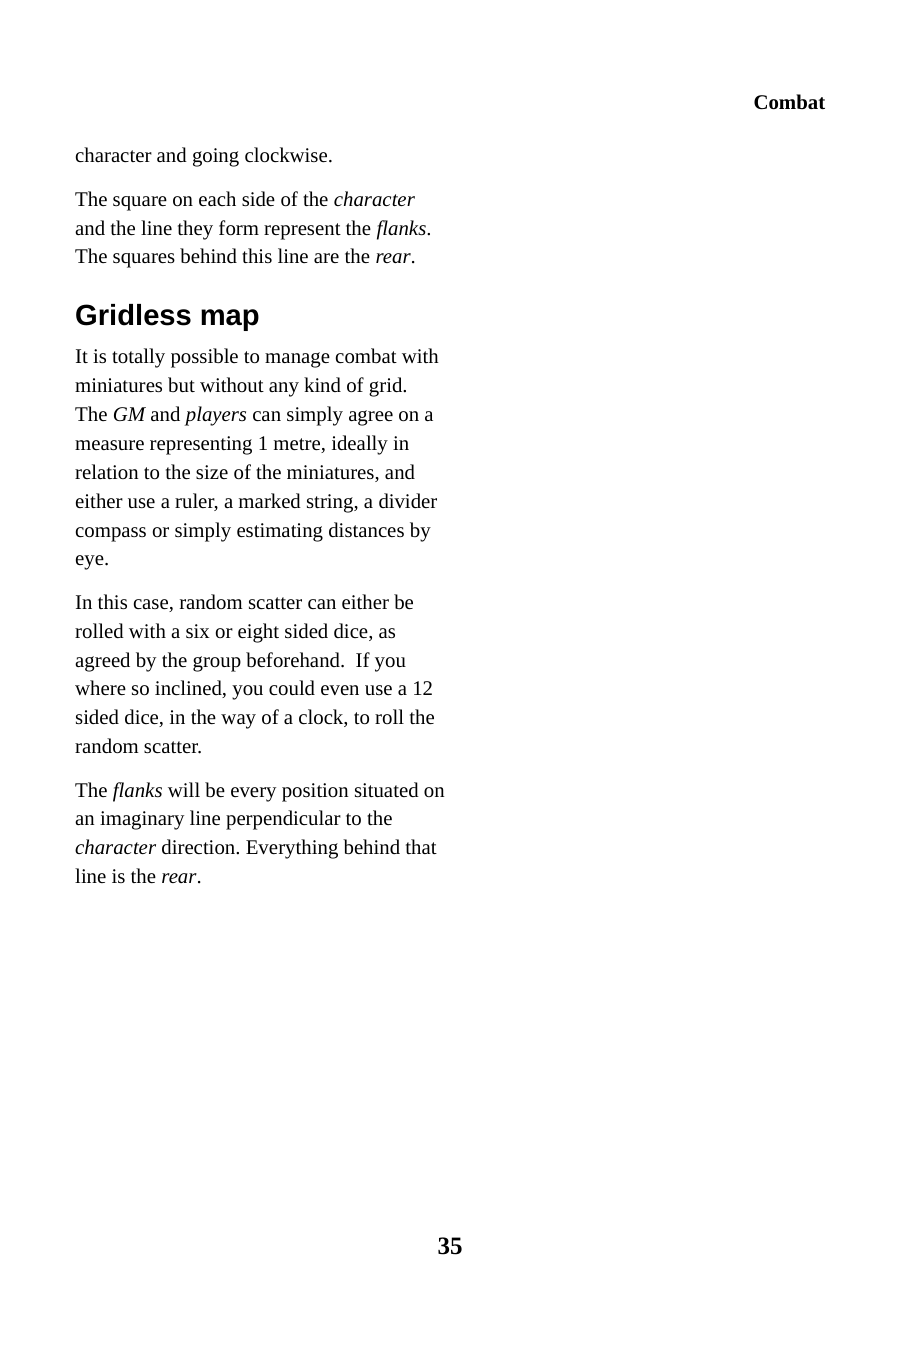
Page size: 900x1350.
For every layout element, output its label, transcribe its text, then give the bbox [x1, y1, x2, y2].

subtitle Gridless map [75, 298, 447, 332]
text The flanks will be every position situated on an imaginary line perpendicular to the character direction. Everything behind that line is the rear. [75, 777, 447, 888]
text It is totally possible to manage combat with miniatures but without any kind of grid. The GM and players can simply agree on a measure representing 1 metre, ideally in relation to the size of the miniatures, and either use a ruler, a marked string, a divider compass or simply estimating distances by eye. [75, 344, 447, 570]
text In this case, random scatter can either be rolled with a six or eight sided dice, as agreed by the group beforehand. If you where so inclined, you could even use a 12 sided dice, in the way of a clock, to roll the random scatter. [75, 590, 447, 758]
text character and going clockwise. [75, 143, 447, 167]
text The square on each side of the character and the line they form represent the flanks. The squares behind this line are the rear. [75, 187, 447, 268]
